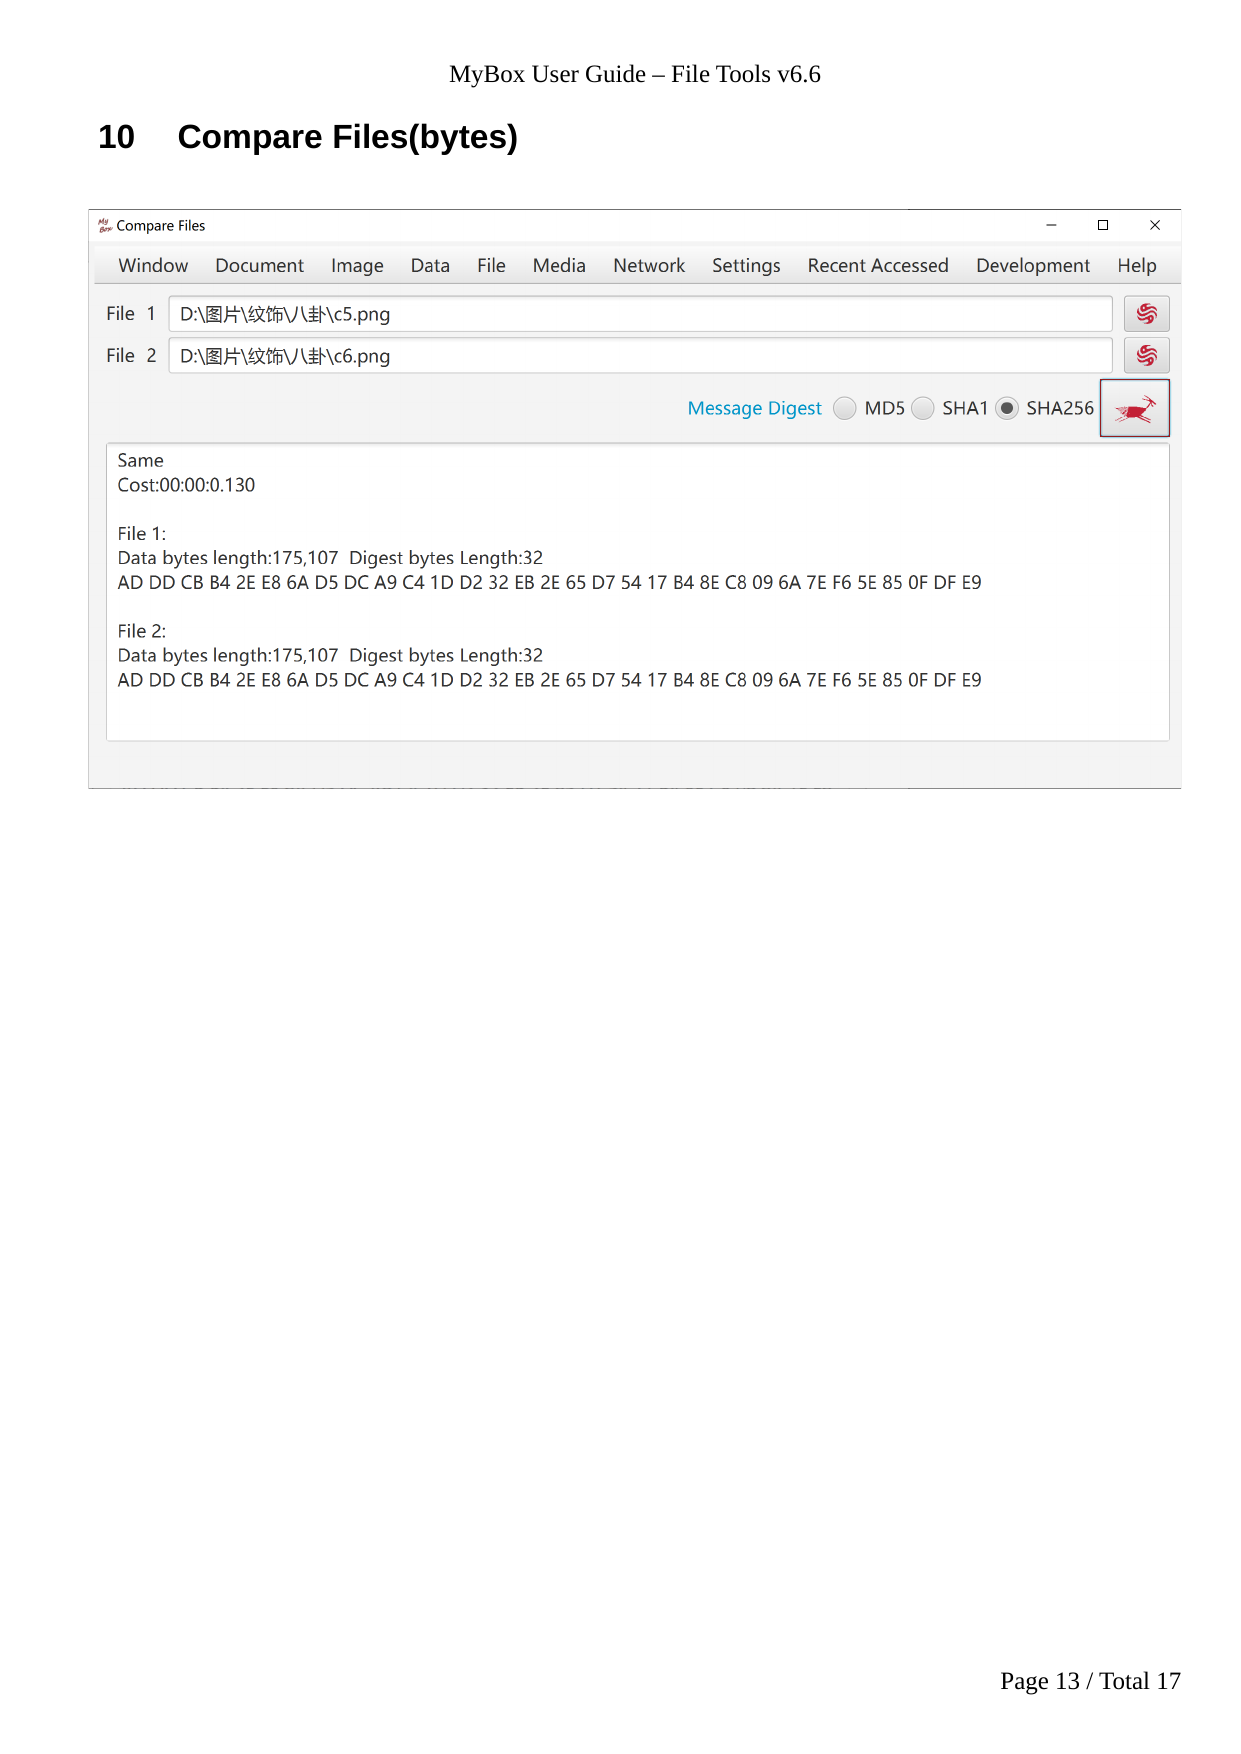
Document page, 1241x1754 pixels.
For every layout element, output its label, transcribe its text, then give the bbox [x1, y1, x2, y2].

subtitle Compare Files(bytes) [88, 117, 1181, 156]
picture [88, 209, 1182, 789]
